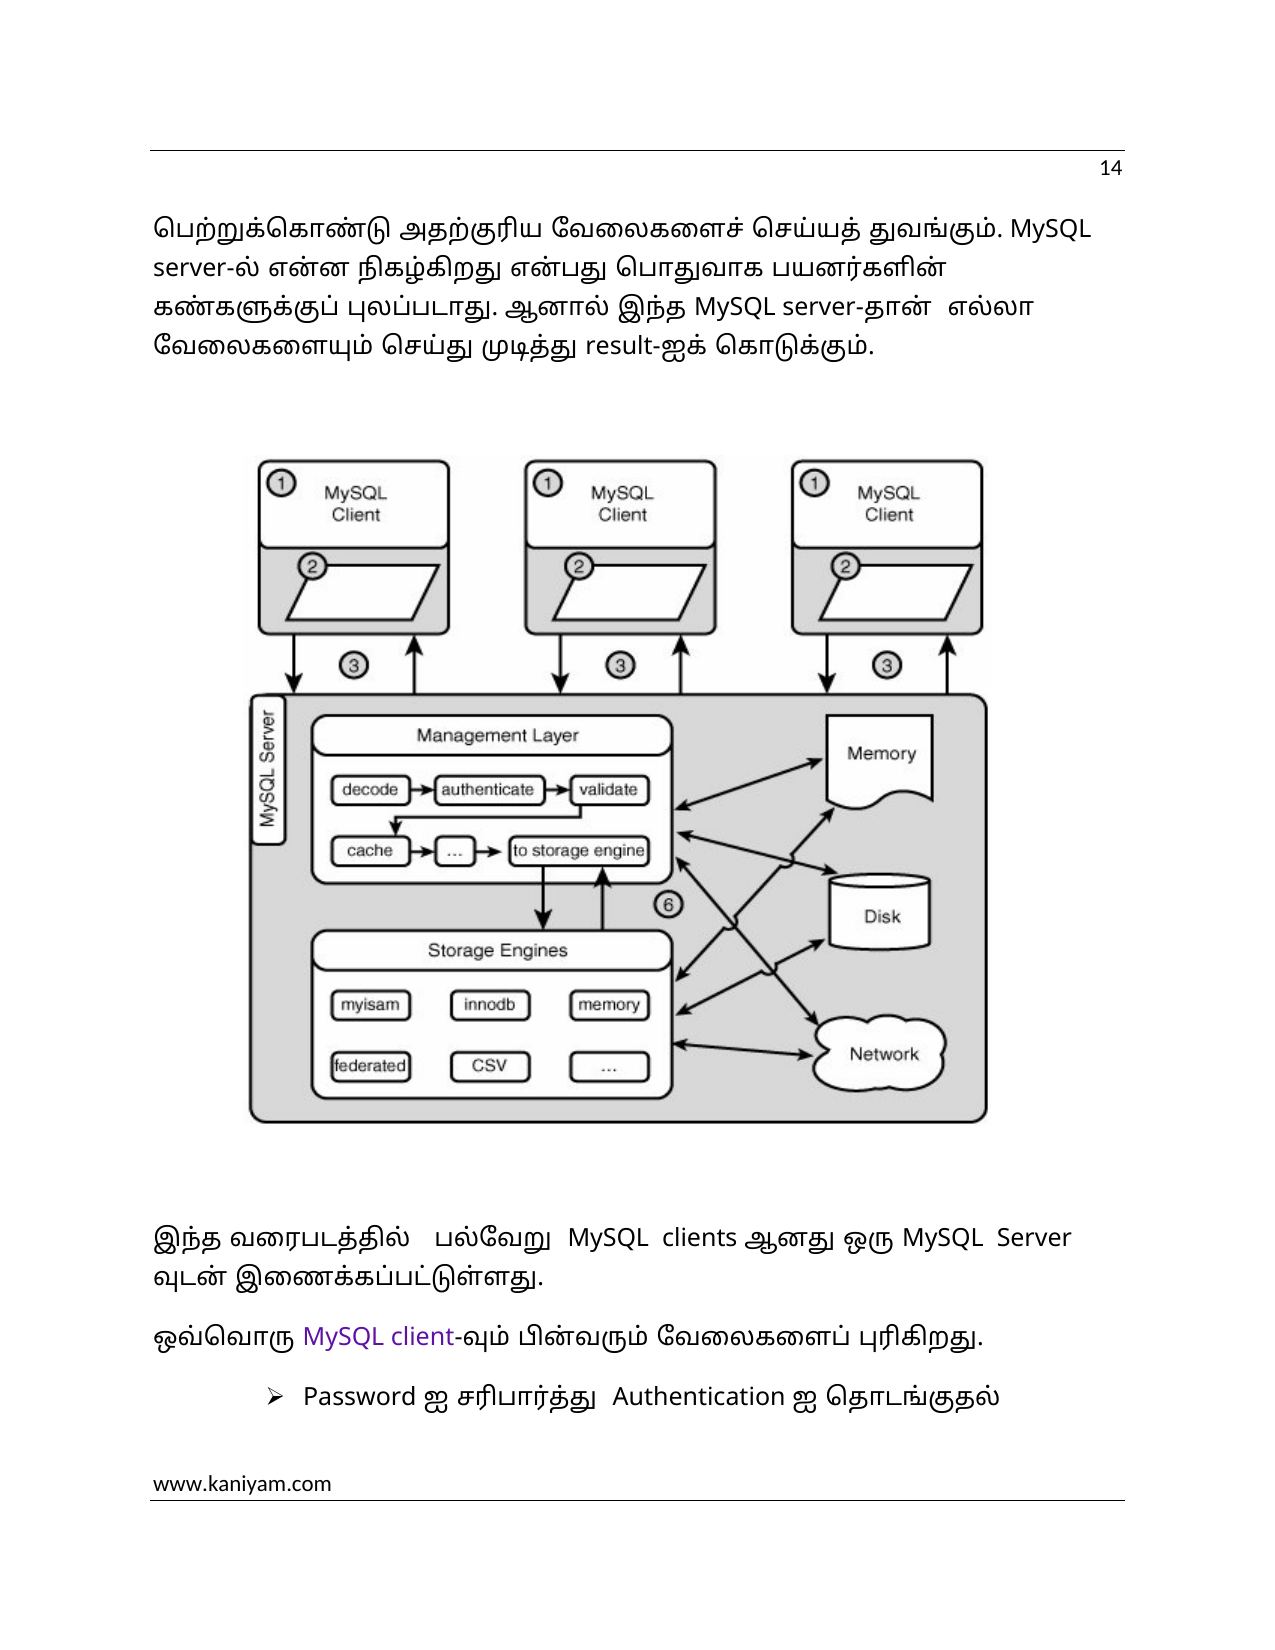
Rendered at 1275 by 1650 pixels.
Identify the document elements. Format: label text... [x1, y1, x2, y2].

list Password ஐ சரிபார்த்து Authentication ஐ தொடங்குதல் [265, 1379, 1122, 1413]
text பெற்றுக்கொண்டு அதற்குரிய வேலைகளைச் செய்யத் துவங்கும். MySQL server-ல் என்ன நிகழ்கிறது என்பது பொதுவாக பயனர்களின் கண்களுக்குப் புலப்படாது. ஆனால் இந்த MySQL server-தான் எல்லா வேலைகளையும் செய்து முடித்து result-ஐக் கொடுக்கும். [153, 211, 1122, 362]
text இந்த வரைபடத்தில் பல்வேறு MySQL clients ஆனது ஒரு MySQL Server வுடன் இணைக்கப்பட்டுள்ளது. [153, 1220, 1122, 1293]
text ஒவ்வொரு MySQL client-வும் பின்வரும் வேலைகளைப் புரிகிறது. [153, 1319, 1122, 1353]
